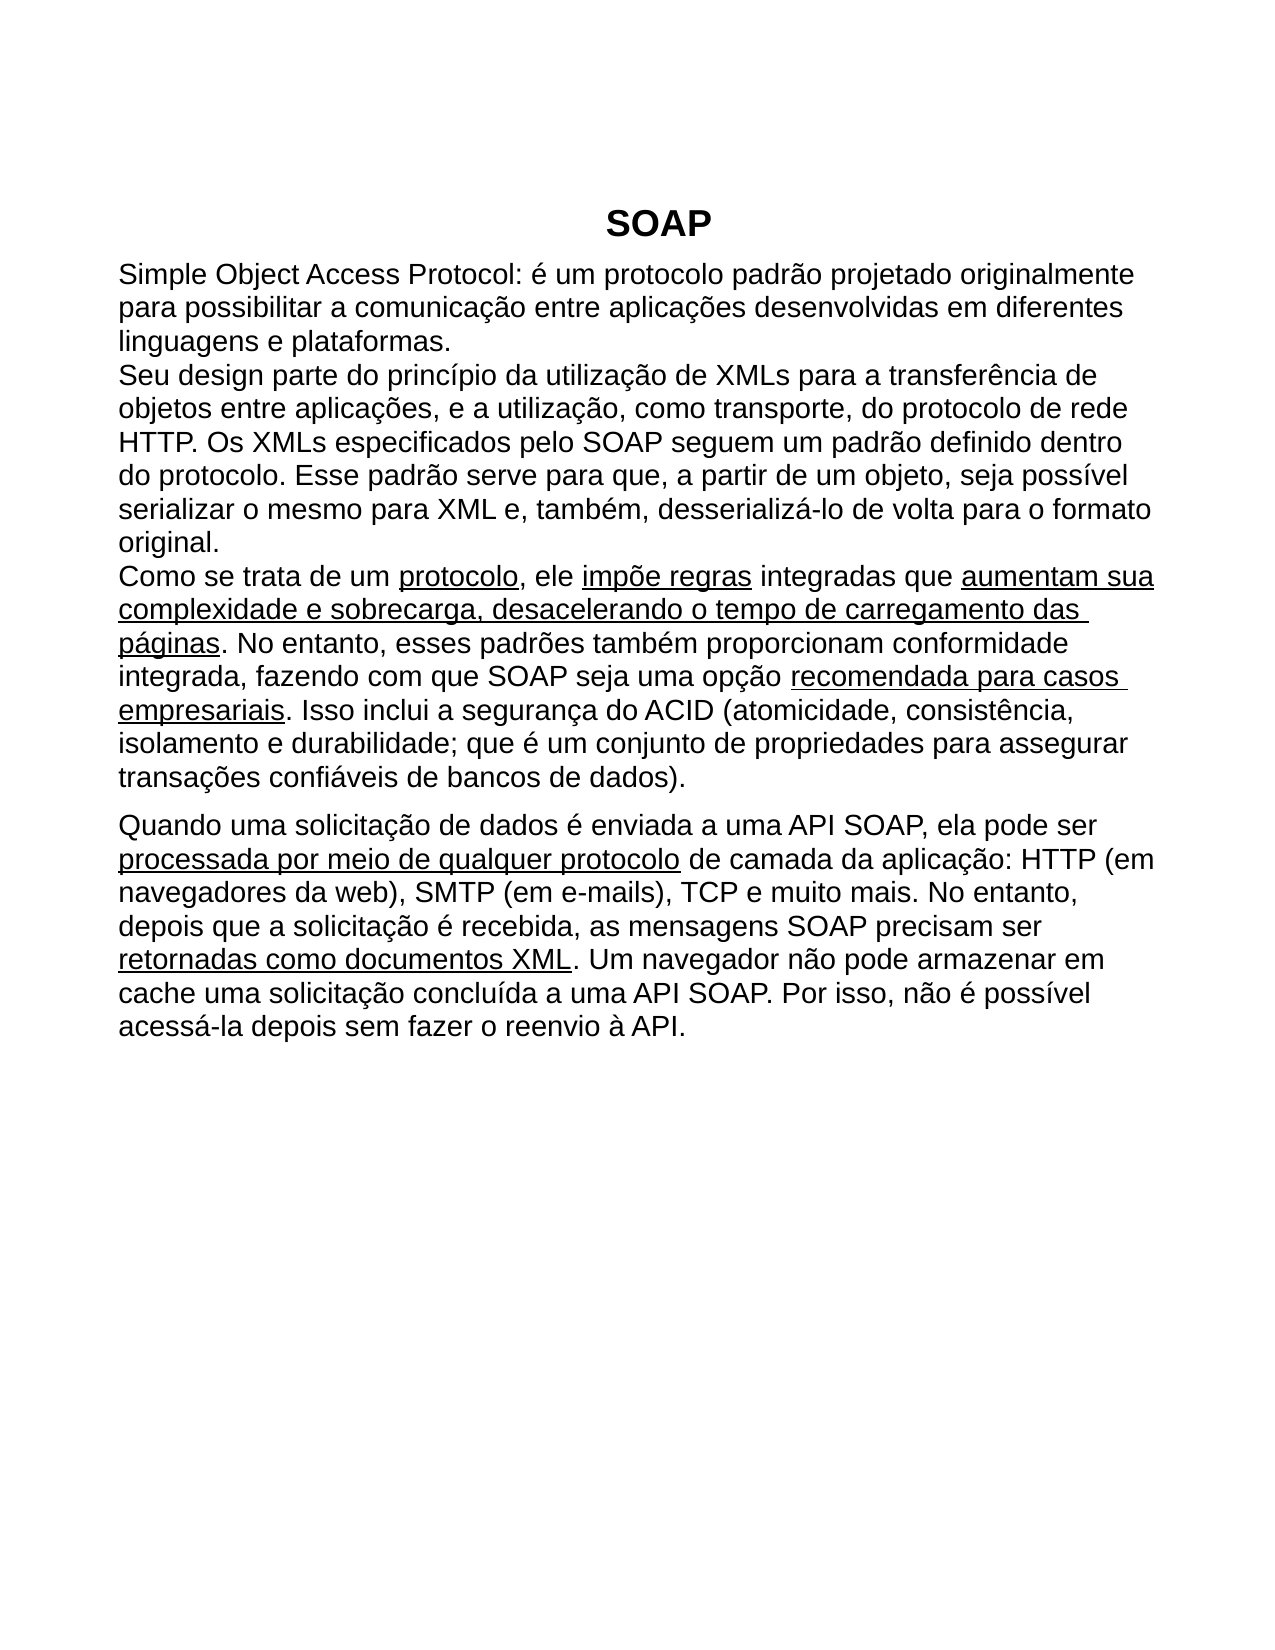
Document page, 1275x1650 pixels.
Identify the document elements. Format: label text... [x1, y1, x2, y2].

text Quando uma solicitação de dados é enviada a uma API SOAP, ela pode ser processada por meio de qualquer protocolo de camada da aplicação: HTTP (em navegadores da web), SMTP (em e-mails), TCP e muito mais. No entanto, depois que a solicitação é recebida, as mensagens SOAP precisam ser retornadas como documentos XML. Um navegador não pode armazenar em cache uma solicitação concluída a uma API SOAP. Por isso, não é possível acessá-la depois sem fazer o reenvio à API. [118, 808, 1157, 1043]
text Simple Object Access Protocol: é um protocolo padrão projetado originalmente para possibilitar a comunicação entre aplicações desenvolvidas em diferentes linguagens e plataformas. Seu design parte do princípio da utilização de XMLs para a transferência de objetos entre aplicações, e a utilização, como transporte, do protocolo de rede HTTP. Os XMLs especificados pelo SOAP seguem um padrão definido dentro do protocolo. Esse padrão serve para que, a partir de um objeto, seja possível serializar o mesmo para XML e, também, desserializá-lo de volta para o formato original. Como se trata de um protocolo, ele impõe regras integradas que aumentam sua complexidade e sobrecarga, desacelerando o tempo de carregamento das páginas. No entanto, esses padrões também proporcionam conformidade integrada, fazendo com que SOAP seja uma opção recomendada para casos empresariais. Isso inclui a segurança do ACID (atomicidade, consistência, isolamento e durabilidade; que é um conjunto de propriedades para assegurar transações confiáveis de bancos de dados). [118, 257, 1157, 794]
subtitle SOAP [118, 201, 1157, 244]
